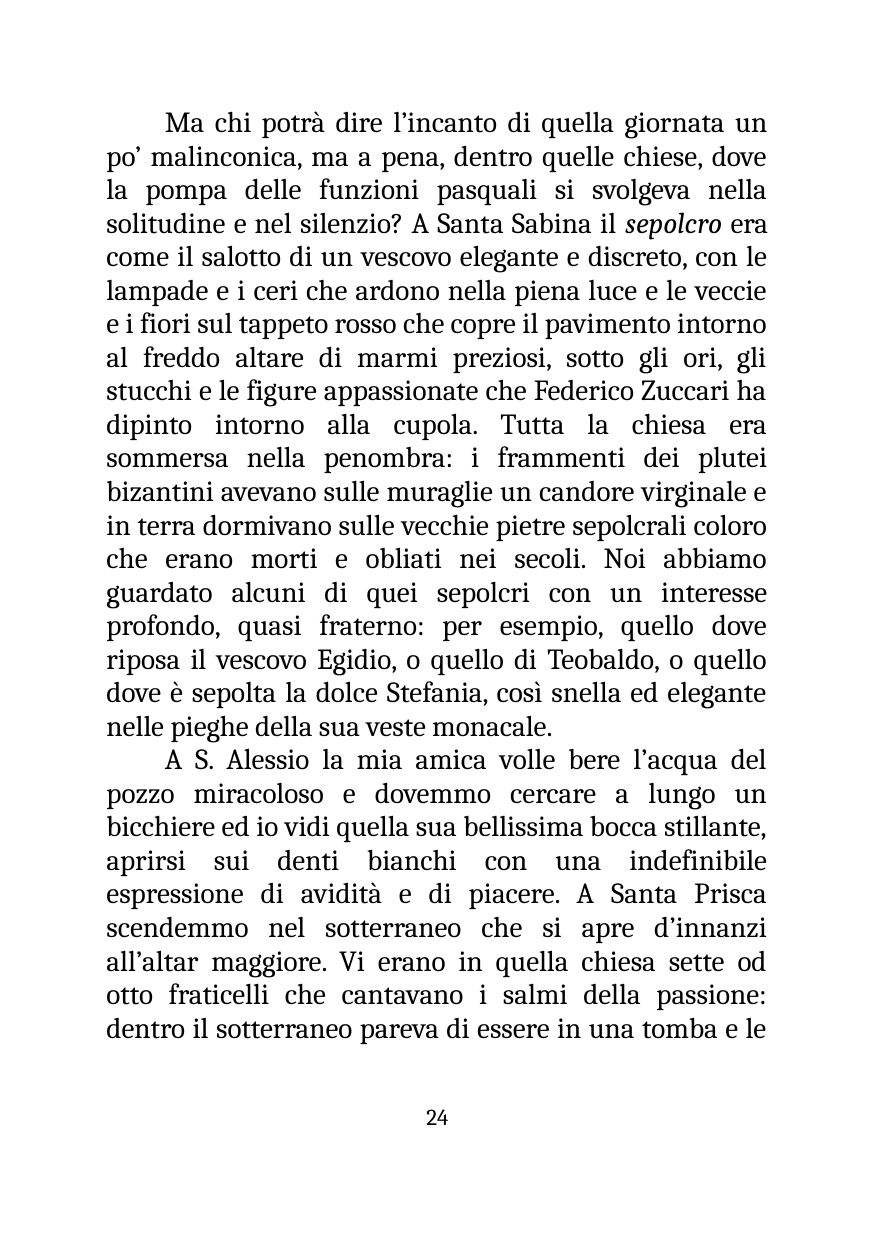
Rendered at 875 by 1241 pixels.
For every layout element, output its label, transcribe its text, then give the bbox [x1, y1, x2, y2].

text Ma chi potrà dire l’incanto di quella giornata un po’ malinconica, ma a pena, dentro quelle chiese, dove la pompa delle funzioni pasquali si svolgeva nella solitudine e nel silenzio? A Santa Sabina il sepolcro era come il salotto di un vescovo elegante e discreto, con le lampade e i ceri che ardono nella piena luce e le veccie e i fiori sul tappeto rosso che copre il pavimento intorno al freddo altare di marmi preziosi, sotto gli ori, gli stucchi e le figure appassionate che Federico Zuccari ha dipinto intorno alla cupola. Tutta la chiesa era sommersa nella penombra: i frammenti dei plutei bizantini avevano sulle muraglie un candore virginale e in terra dormivano sulle vecchie pietre sepolcrali coloro che erano morti e obliati nei secoli. Noi abbiamo guardato alcuni di quei sepolcri con un interesse profondo, quasi fraterno: per esempio, quello dove riposa il vescovo Egidio, o quello di Teobaldo, o quello dove è sepolta la dolce Stefania, così snella ed elegante nelle pieghe della sua veste monacale. [106, 106, 768, 743]
text A S. Alessio la mia amica volle bere l’acqua del pozzo miracoloso e dovemmo cercare a lungo un bicchiere ed io vidi quella sua bellissima bocca stillante, aprirsi sui denti bianchi con una indefinibile espressione di avidità e di piacere. A Santa Prisca scendemmo nel sotterraneo che si apre d’innanzi all’altar maggiore. Vi erano in quella chiesa sette od otto fraticelli che cantavano i salmi della passione: dentro il sotterraneo pareva di essere in una tomba e le [106, 743, 768, 1045]
